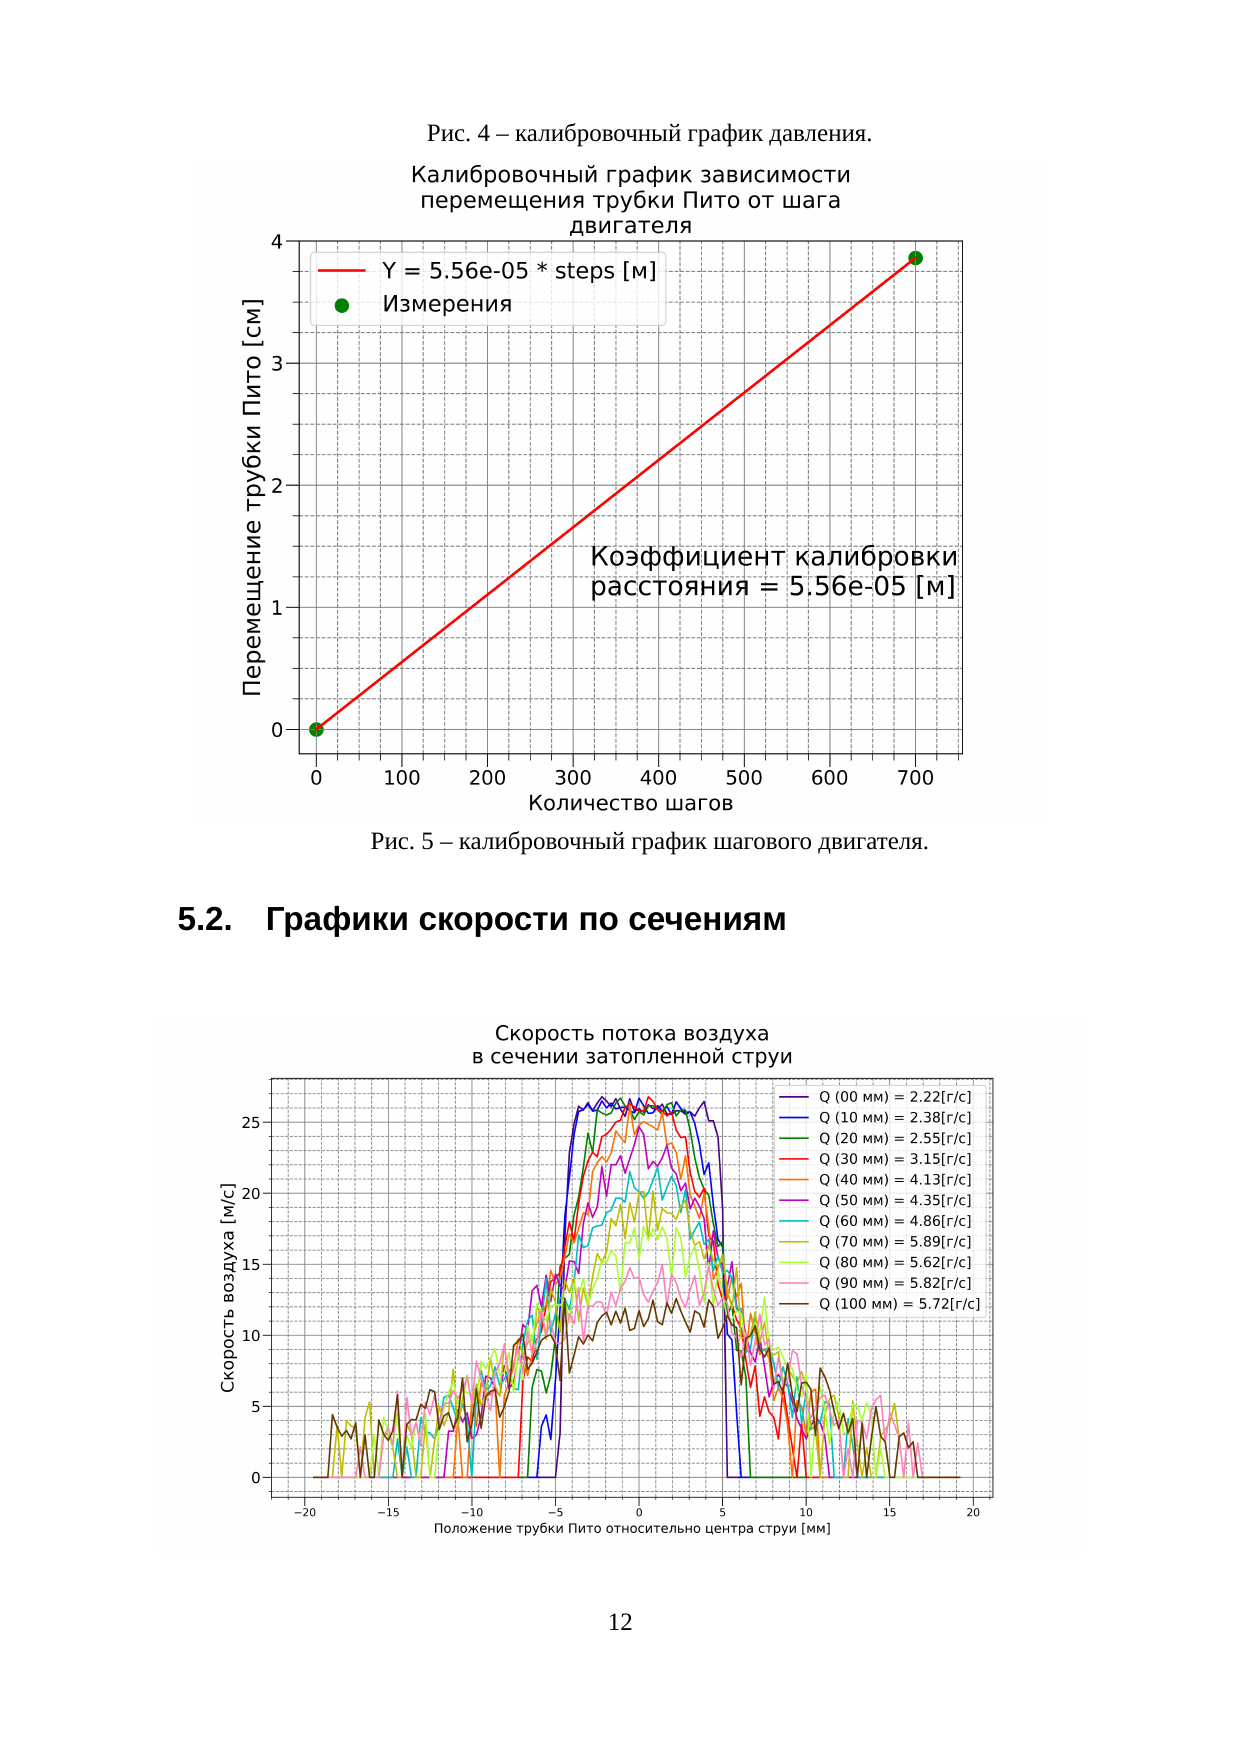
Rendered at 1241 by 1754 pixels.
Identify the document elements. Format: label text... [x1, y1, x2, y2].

subtitle Графики скорости по сечениям [118, 899, 1122, 937]
text Рис. 4 – калибровочный график давления. [118, 118, 1122, 147]
picture [192, 161, 1048, 827]
text Рис. 5 – калибровочный график шагового двигателя. [118, 161, 1122, 855]
picture [155, 1013, 1085, 1557]
